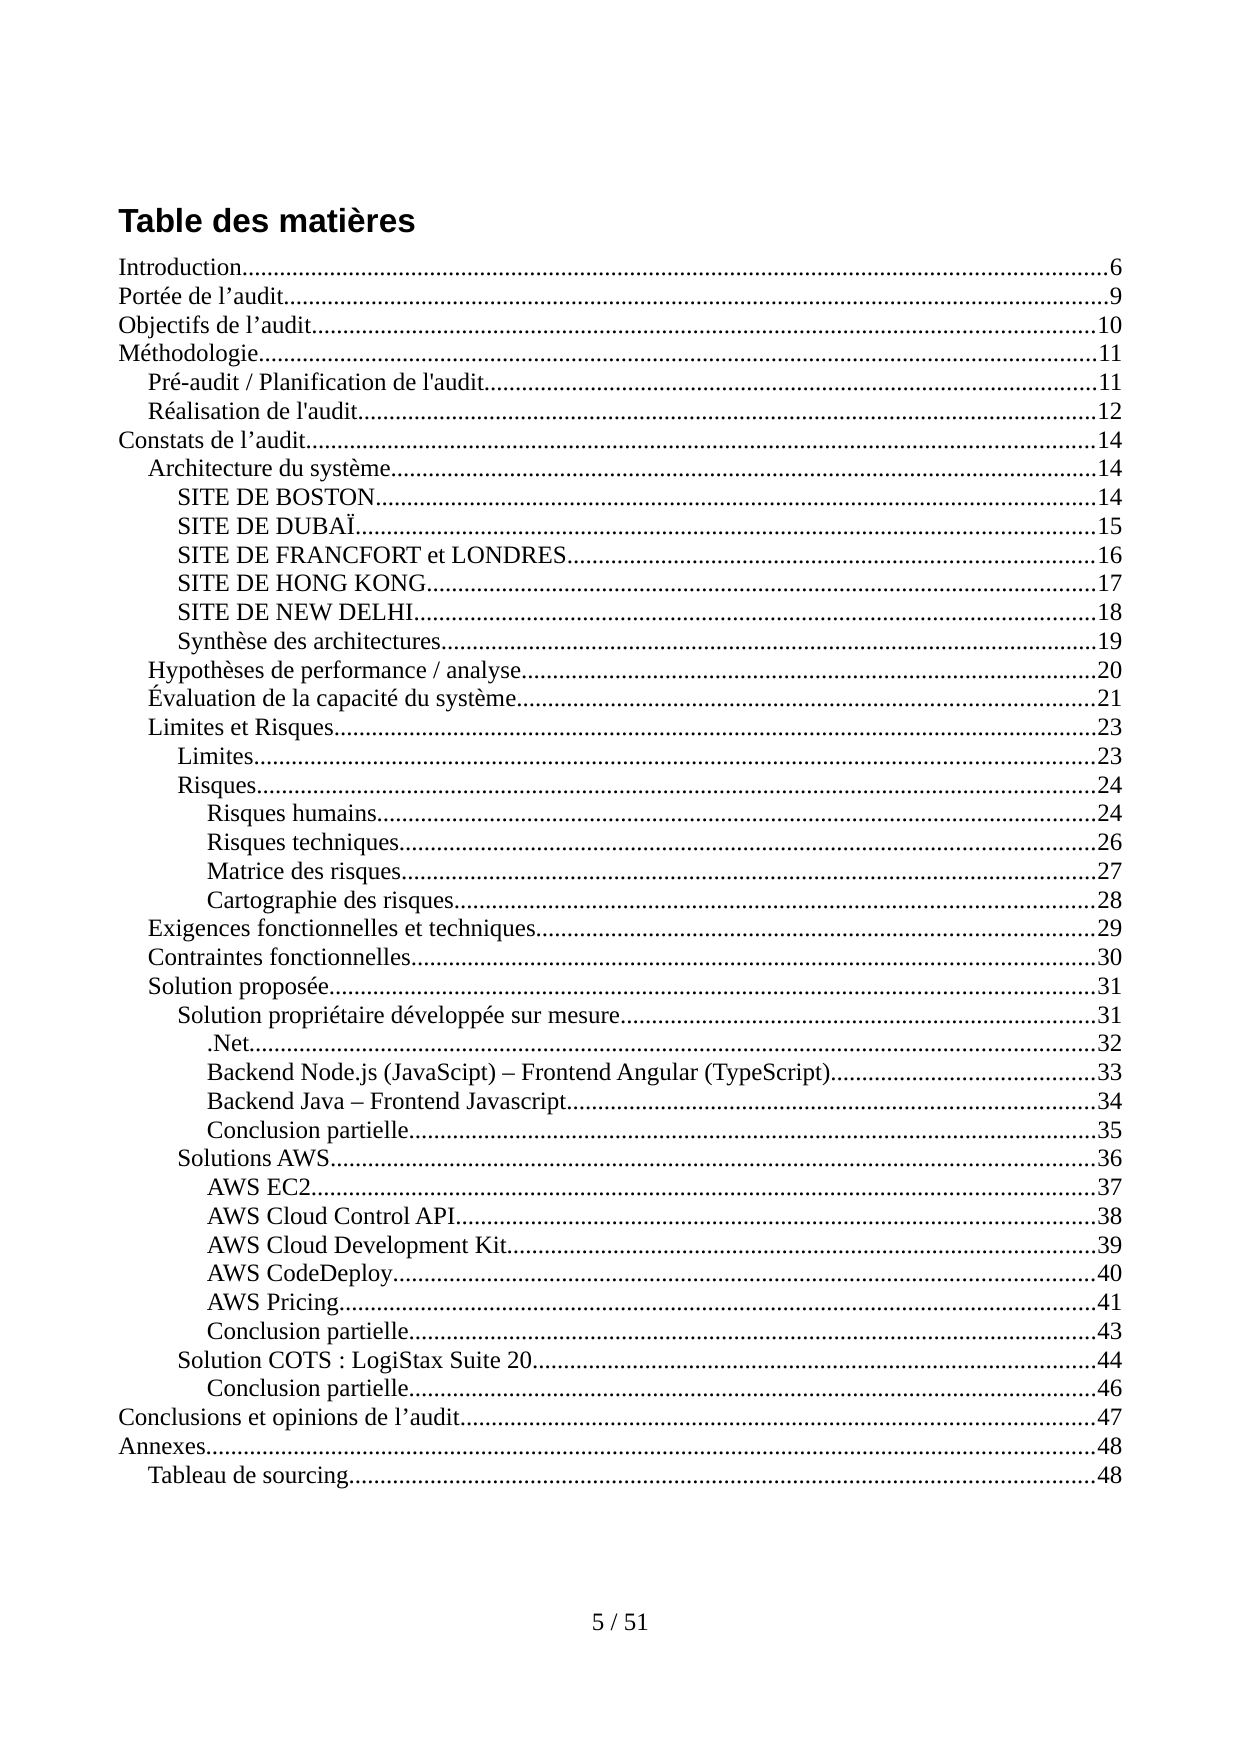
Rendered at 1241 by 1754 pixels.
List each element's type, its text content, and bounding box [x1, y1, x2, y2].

text Risques techniques 26 [207, 827, 1122, 856]
text AWS Pricing 41 [207, 1287, 1122, 1316]
text Réalisation de l'audit 12 [148, 396, 1122, 425]
text Matrice des risques 27 [207, 856, 1122, 885]
text Portée de l’audit 9 [118, 281, 1122, 310]
text Solution COTS : LogiStax Suite 20 44 [177, 1345, 1122, 1373]
text Risques 24 [177, 770, 1122, 798]
text Architecture du système 14 [148, 453, 1122, 482]
text Hypothèses de performance / analyse 20 [148, 655, 1122, 683]
text Constats de l’audit 14 [118, 425, 1122, 453]
text Exigences fonctionnelles et techniques 29 [148, 913, 1122, 942]
text Backend Java – Frontend Javascript 34 [207, 1086, 1122, 1115]
text SITE DE NEW DELHI 18 [177, 597, 1122, 626]
text SITE DE HONG KONG 17 [177, 568, 1122, 597]
text Conclusions et opinions de l’audit 47 [118, 1402, 1122, 1431]
text Solution proposée 31 [148, 971, 1122, 1000]
text Objectifs de l’audit 10 [118, 310, 1122, 338]
text Méthodologie 11 [118, 338, 1122, 367]
text SITE DE BOSTON 14 [177, 482, 1122, 511]
text Introduction 6 [118, 252, 1122, 281]
text Tableau de sourcing 48 [148, 1460, 1122, 1488]
text Évaluation de la capacité du système 21 [148, 683, 1122, 712]
text SITE DE FRANCFORT et LONDRES 16 [177, 540, 1122, 568]
text Annexes 48 [118, 1431, 1122, 1460]
text Conclusion partielle 46 [207, 1373, 1122, 1402]
text Conclusion partielle 43 [207, 1316, 1122, 1345]
text Solutions AWS 36 [177, 1143, 1122, 1172]
text Conclusion partielle 35 [207, 1115, 1122, 1143]
text Pré-audit / Planification de l'audit 11 [148, 367, 1122, 396]
text Cartographie des risques 28 [207, 885, 1122, 913]
text Solution propriétaire développée sur mesure 31 [177, 1000, 1122, 1028]
text SITE DE DUBAÏ 15 [177, 511, 1122, 540]
text .Net 32 [207, 1028, 1122, 1057]
text Backend Node.js (JavaScipt) – Frontend Angular (TypeScript) 33 [207, 1057, 1122, 1086]
text Synthèse des architectures 19 [177, 626, 1122, 655]
text AWS Cloud Development Kit 39 [207, 1230, 1122, 1258]
text Contraintes fonctionnelles 30 [148, 942, 1122, 971]
text Risques humains 24 [207, 798, 1122, 827]
text Limites 23 [177, 741, 1122, 770]
text Limites et Risques 23 [148, 712, 1122, 741]
text AWS EC2 37 [207, 1172, 1122, 1201]
text AWS CodeDeploy 40 [207, 1258, 1122, 1287]
subtitle Table des matières [118, 201, 1122, 240]
text AWS Cloud Control API 38 [207, 1201, 1122, 1230]
